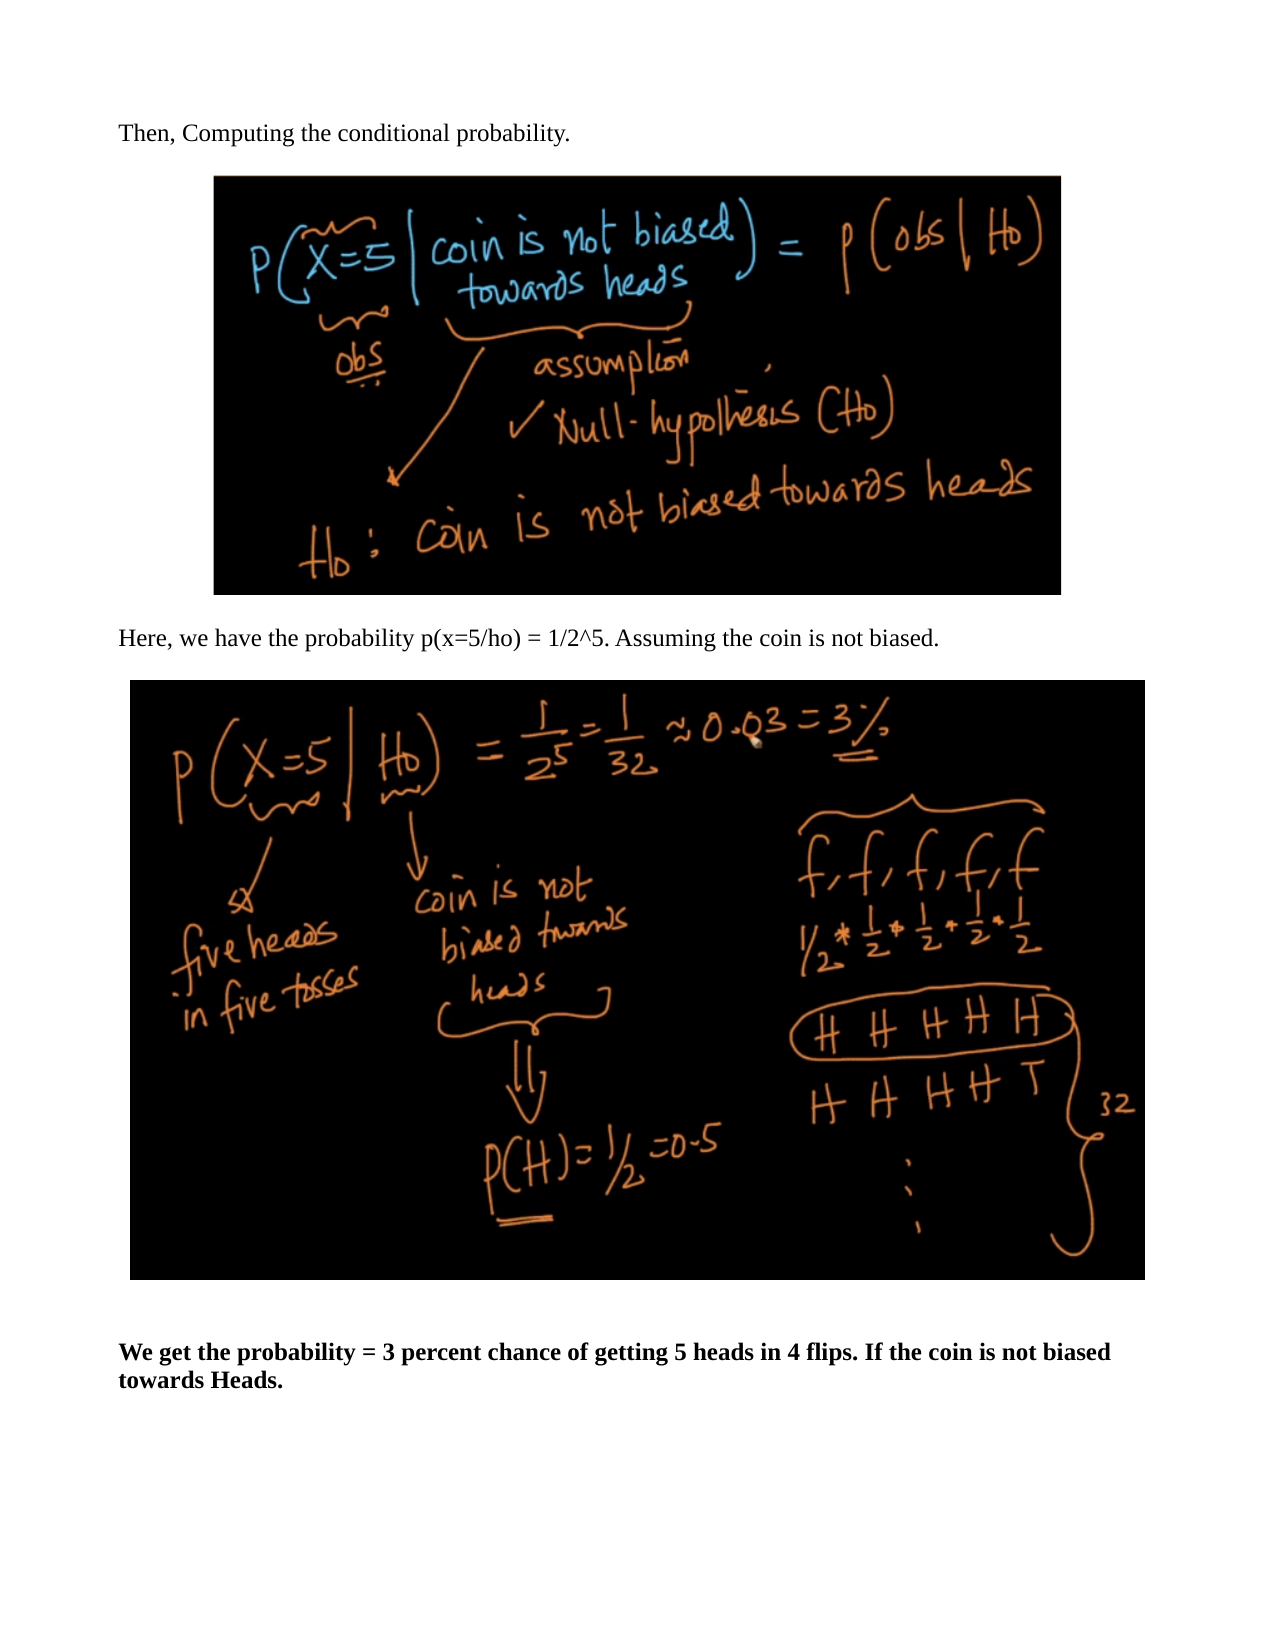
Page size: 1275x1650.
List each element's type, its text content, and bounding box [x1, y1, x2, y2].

picture [213, 175, 1062, 595]
text Then, Computing the conditional probability. [118, 118, 1157, 147]
text We get the probability = 3 percent chance of getting 5 heads in 4 flips. If the coin is not biased towards Heads. [118, 1337, 1157, 1394]
picture [130, 680, 1145, 1280]
text Here, we have the probability p(x=5/ho) = 1/2^5. Assuming the coin is not biased. [118, 623, 1157, 652]
